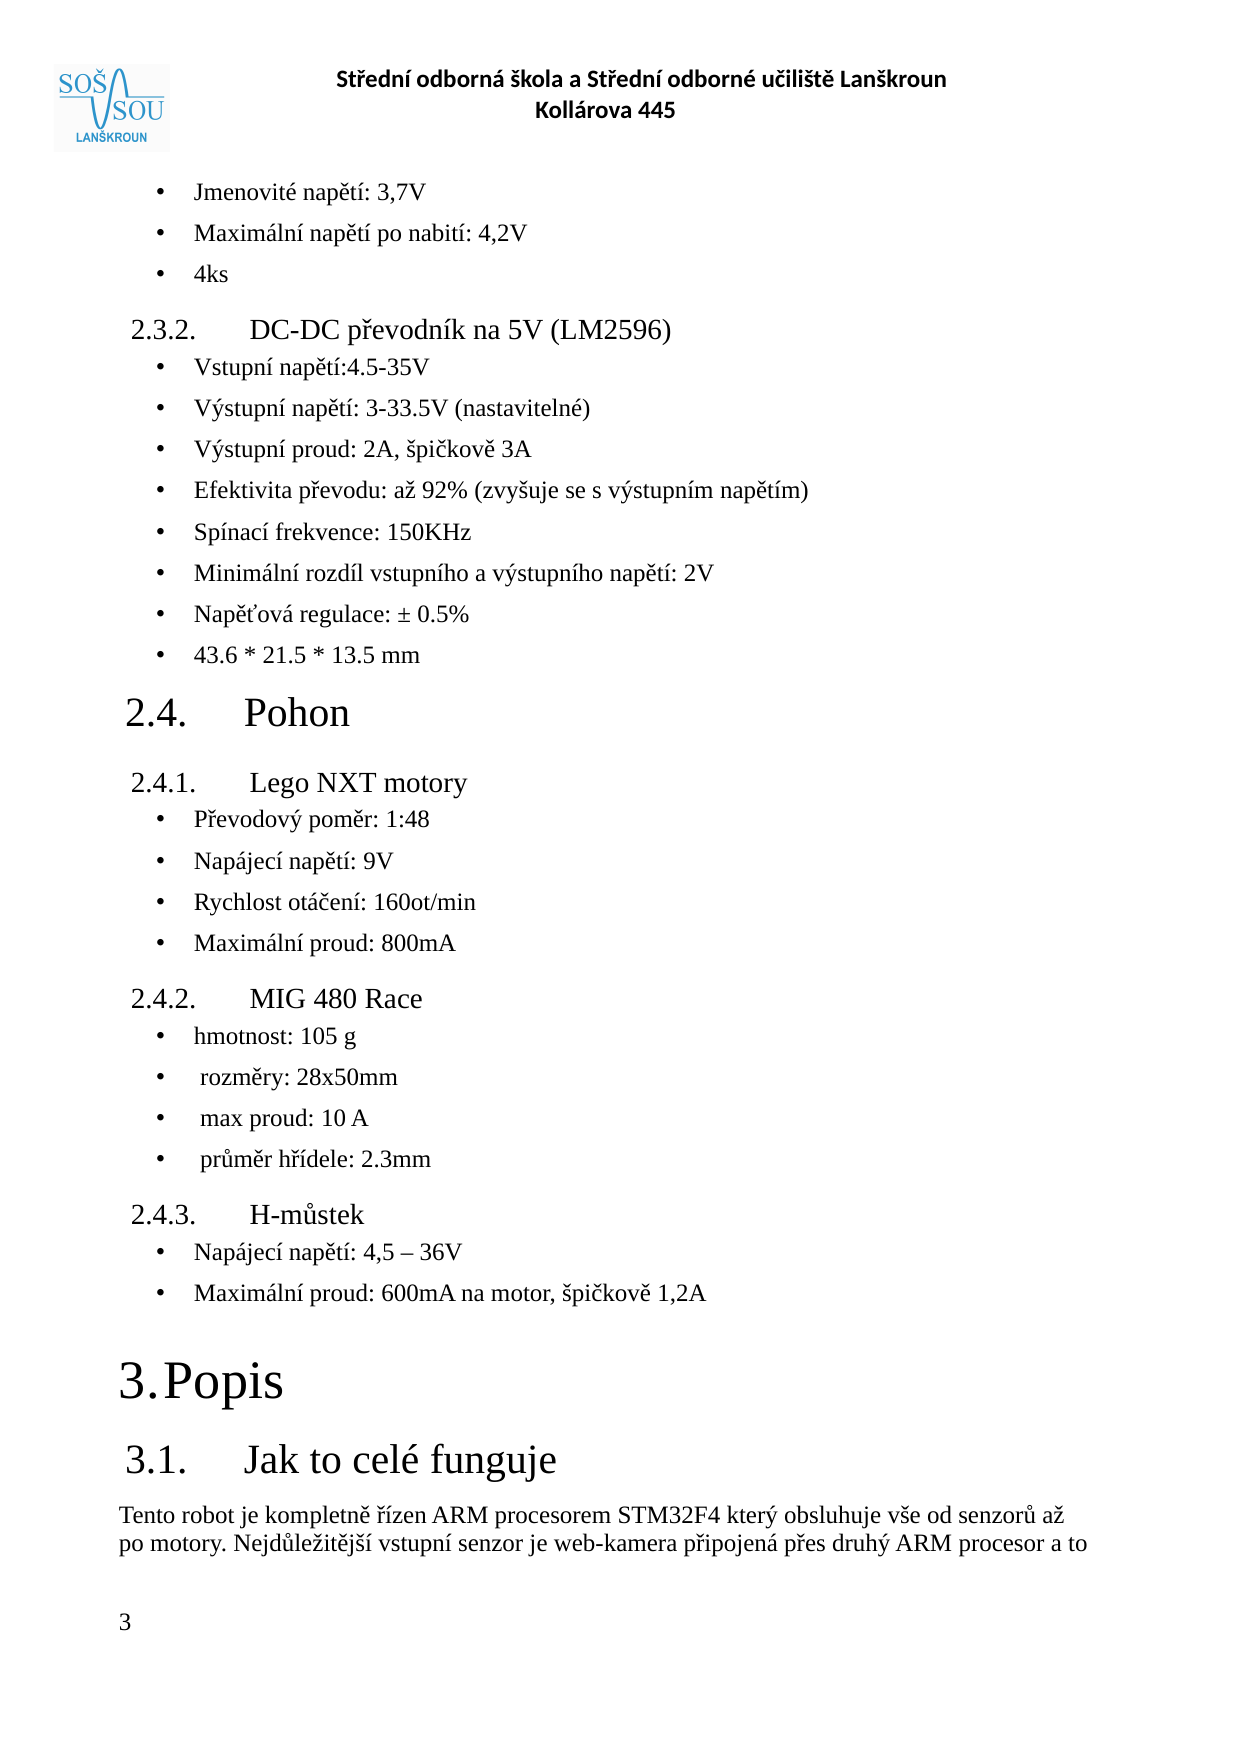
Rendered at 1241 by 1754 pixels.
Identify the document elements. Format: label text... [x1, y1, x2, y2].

list Napájecí napětí: 9V [156, 846, 1092, 874]
list hmotnost: 105 g [156, 1021, 1092, 1049]
list 4ks [156, 259, 1092, 288]
list Maximální proud: 600mA na motor, špičkově 1,2A [156, 1278, 1092, 1307]
list Efektivita převodu: až 92% (zvyšuje se s výstupním napětím) [156, 475, 1092, 504]
subtitle H-můstek [131, 1197, 1092, 1231]
subtitle Popis [119, 1348, 1092, 1411]
list Vstupní napětí:4.5-35V [156, 352, 1092, 380]
list rozměry: 28x50mm [156, 1062, 1092, 1091]
list 43.6 * 21.5 * 13.5 mm [156, 640, 1092, 669]
list max proud: 10 A [156, 1103, 1092, 1132]
list Jmenovité napětí: 3,7V [156, 177, 1092, 205]
picture [53, 64, 170, 152]
list Napájecí napětí: 4,5 – 36V [156, 1237, 1092, 1266]
subtitle Pohon [125, 688, 1092, 736]
subtitle DC-DC převodník na 5V (LM2596) [131, 312, 1092, 346]
subtitle Jak to celé funguje [125, 1434, 1092, 1482]
list Rychlost otáčení: 160ot/min [156, 887, 1092, 916]
list Maximální proud: 800mA [156, 928, 1092, 957]
list Výstupní napětí: 3-33.5V (nastavitelné) [156, 393, 1092, 422]
subtitle Lego NXT motory [131, 765, 1092, 798]
list Výstupní proud: 2A, špičkově 3A [156, 434, 1092, 463]
list Spínací frekvence: 150KHz [156, 517, 1092, 545]
list Minimální rozdíl vstupního a výstupního napětí: 2V [156, 558, 1092, 587]
list Maximální napětí po nabití: 4,2V [156, 218, 1092, 247]
list Napěťová regulace: ± 0.5% [156, 599, 1092, 628]
text Tento robot je kompletně řízen ARM procesorem STM32F4 který obsluhuje vše od senzorů až po motory. Nejdůležitější vstupní senzor je web-kamera připojená přes druhý ARM procesor a to [119, 1500, 1092, 1557]
list průměr hřídele: 2.3mm [156, 1144, 1092, 1173]
list Převodový poměr: 1:48 [156, 804, 1092, 833]
subtitle MIG 480 Race [131, 981, 1092, 1015]
